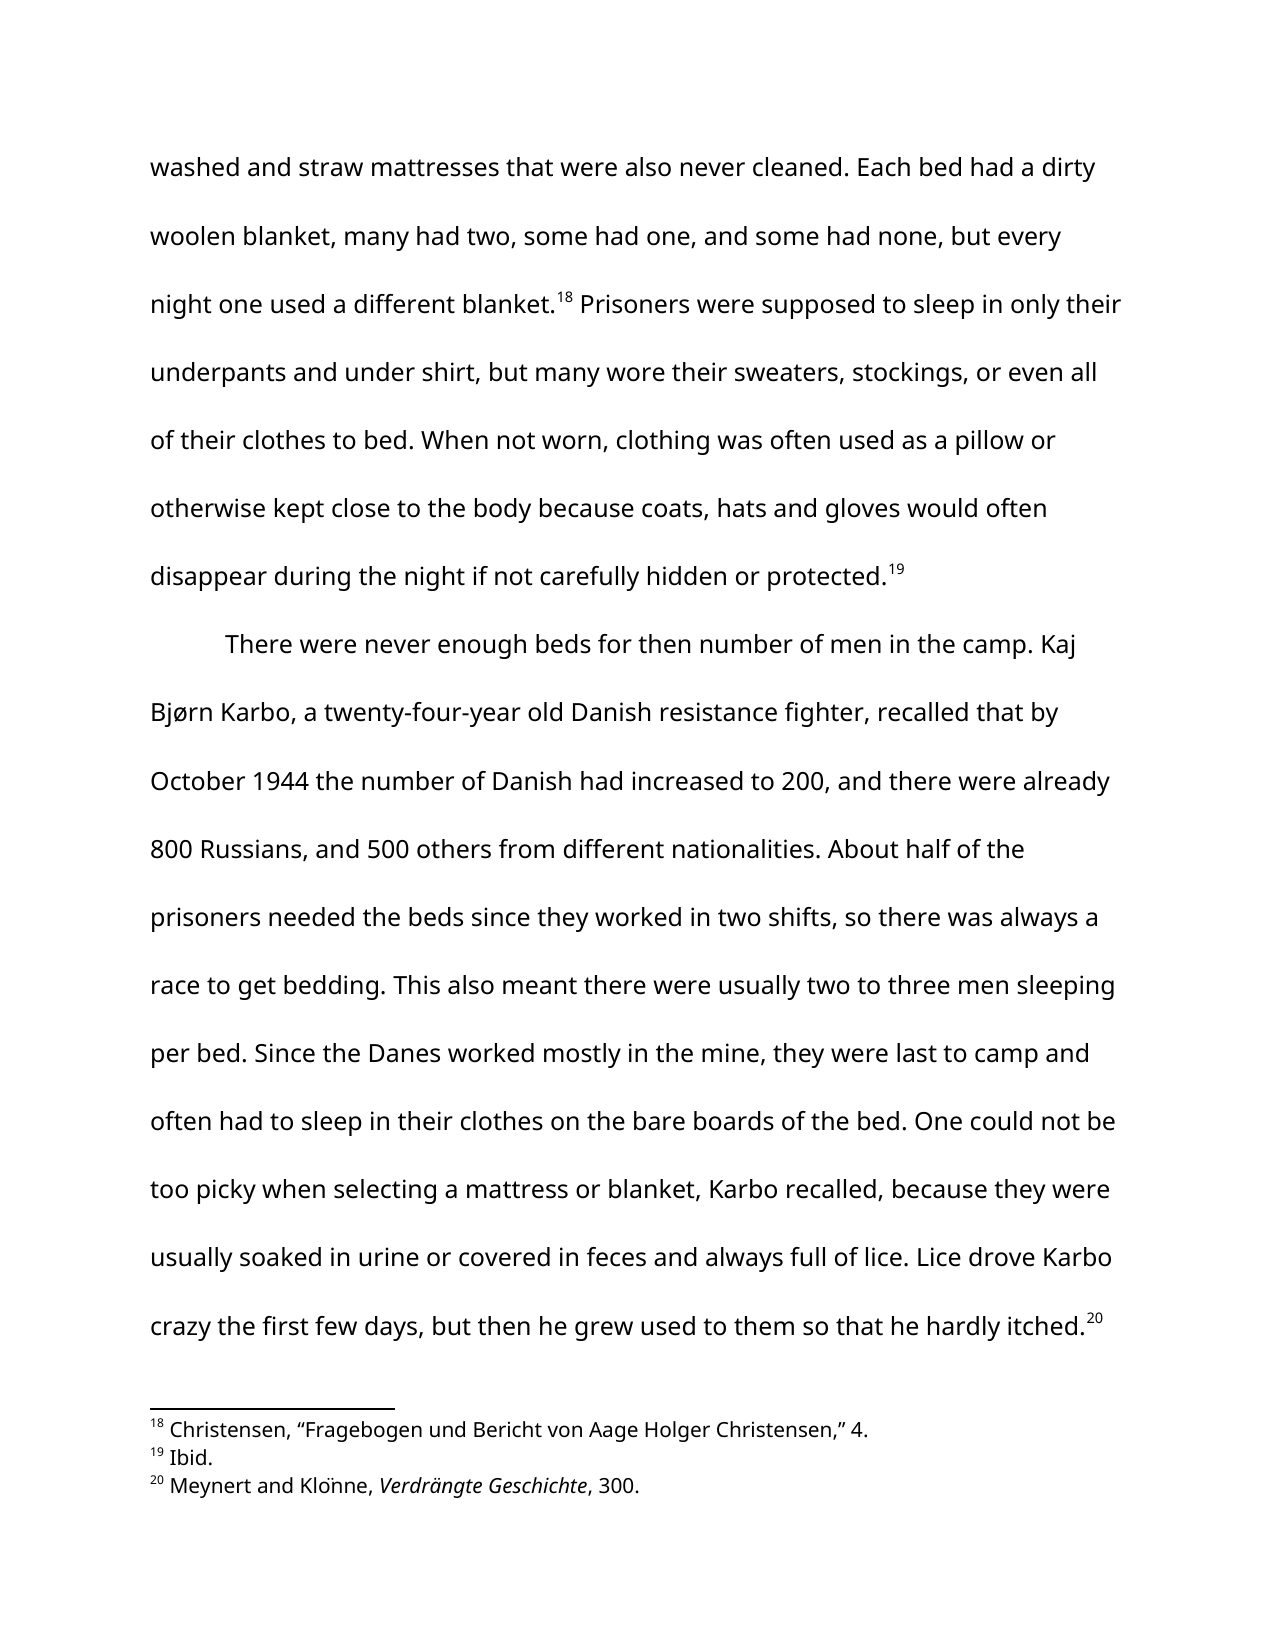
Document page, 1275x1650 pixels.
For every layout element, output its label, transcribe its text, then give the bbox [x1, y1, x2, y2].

text There were never enough beds for then number of men in the camp. Kaj Bjørn Karbo, a twenty-four-year old Danish resistance fighter, recalled that by October 1944 the number of Danish had increased to 200, and there were already 800 Russians, and 500 others from different nationalities. About half of the prisoners needed the beds since they worked in two shifts, so there was always a race to get bedding. This also meant there were usually two to three men sleeping per bed. Since the Danes worked mostly in the mine, they were last to camp and often had to sleep in their clothes on the bare boards of the bed. One could not be too picky when selecting a mattress or blanket, Karbo recalled, because they were usually soaked in urine or covered in feces and always full of lice. Lice drove Karbo crazy the first few days, but then he grew used to them so that he hardly itched. [150, 627, 1125, 1342]
text Ibid. [150, 1443, 1125, 1472]
text washed and straw mattresses that were also never cleaned. Each bed had a dirty woolen blanket, many had two, some had one, and some had none, but every night one used a different blanket. Prisoners were supposed to sleep in only their underpants and under shirt, but many wore their sweaters, stockings, or even all of their clothes to bed. When not worn, clothing was often used as a pillow or otherwise kept close to the body because coats, hats and gloves would often disappear during the night if not carefully hidden or protected. [150, 150, 1125, 593]
text Christensen, “Fragebogen und Bericht von Aage Holger Christensen,” 4. [150, 1415, 1125, 1443]
text Meynert and Klönne, Verdrängte Geschichte, 300. [150, 1472, 1125, 1500]
